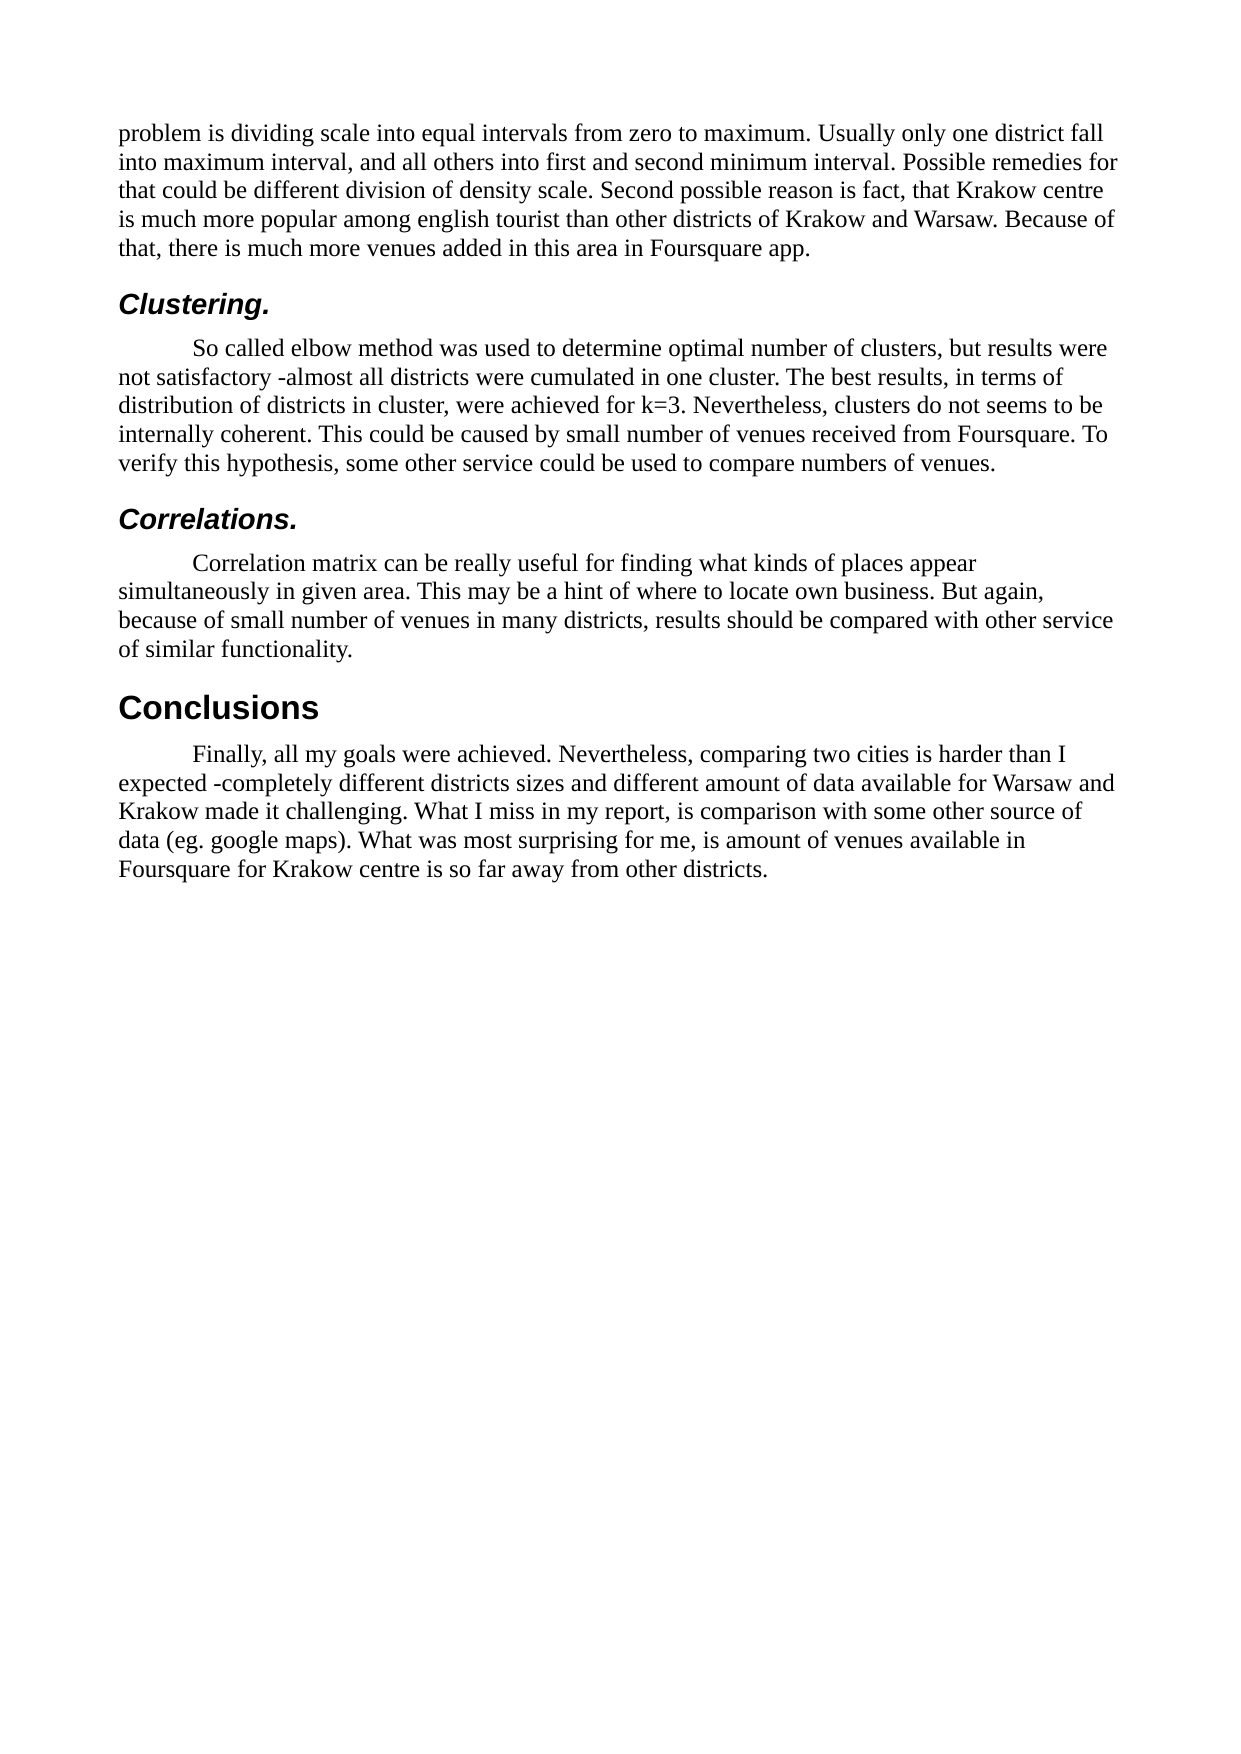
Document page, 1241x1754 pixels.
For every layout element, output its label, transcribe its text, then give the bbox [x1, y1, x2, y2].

subtitle Finally, all my goals were achieved. Nevertheless, comparing two cities is harder than I expected -completely different districts sizes and different amount of data available for Warsaw and Krakow made it challenging. What I miss in my report, is comparison with some other source of data (eg. google maps). What was most surprising for me, is amount of venues available in Foursquare for Krakow centre is so far away from other districts. [118, 739, 1122, 883]
subtitle Clustering. [118, 287, 1122, 320]
subtitle So called elbow method was used to determine optimal number of clusters, but results were not satisfactory -almost all districts were cumulated in one cluster. The best results, in terms of distribution of districts in cluster, were achieved for k=3. Nevertheless, clusters do not seems to be internally coherent. This could be caused by small number of venues received from Foursquare. To verify this hypothesis, some other service could be used to compare numbers of venues. [118, 333, 1122, 477]
subtitle problem is dividing scale into equal intervals from zero to maximum. Usually only one district fall into maximum interval, and all others into first and second minimum interval. Possible remedies for that could be different division of density scale. Second possible reason is fact, that Krakow centre is much more popular among english tourist than other districts of Krakow and Warsaw. Because of that, there is much more venues added in this area in Foursquare app. [118, 118, 1122, 262]
subtitle Correlation matrix can be really useful for finding what kinds of places appear simultaneously in given area. This may be a hint of where to locate own business. But again, because of small number of venues in many districts, results should be compared with other service of similar functionality. [118, 548, 1122, 663]
subtitle Correlations. [118, 502, 1122, 535]
subtitle Conclusions [118, 688, 1122, 726]
